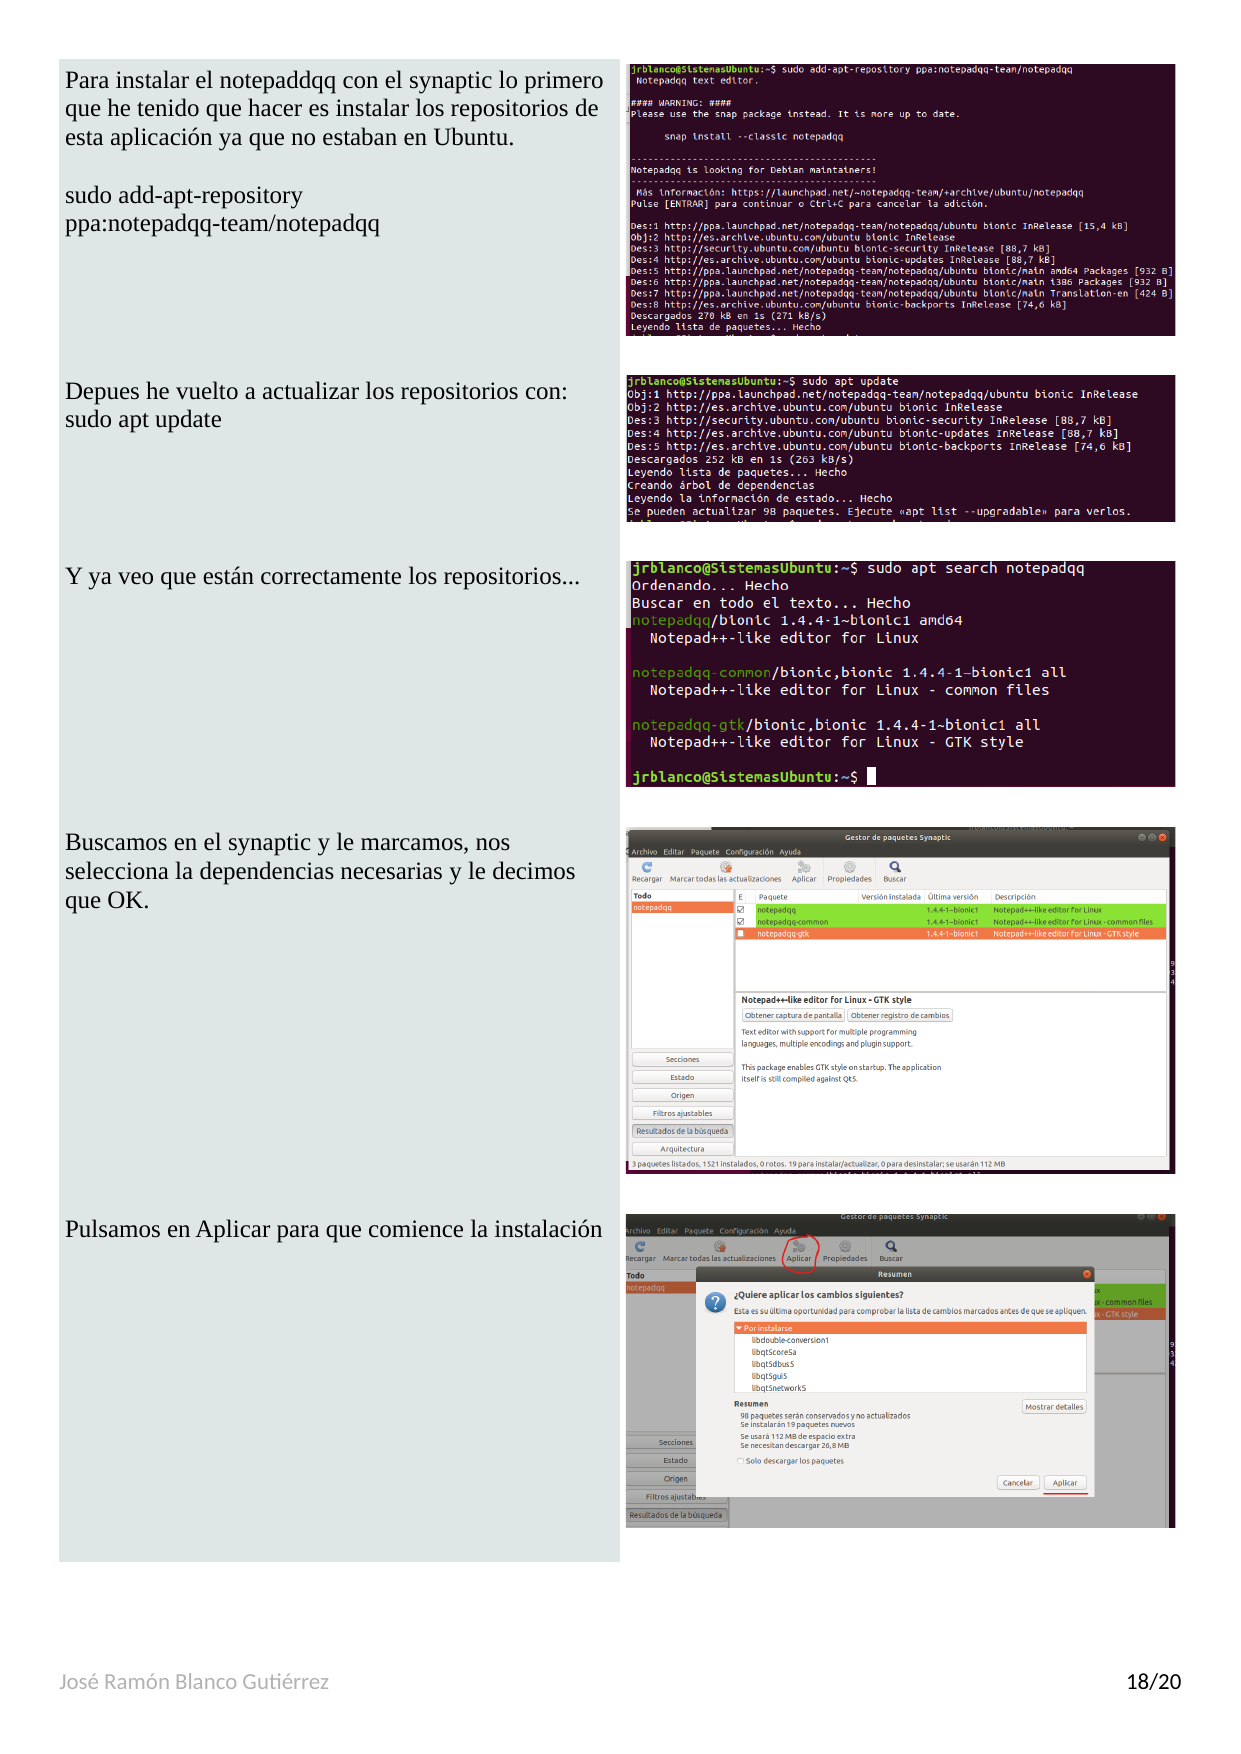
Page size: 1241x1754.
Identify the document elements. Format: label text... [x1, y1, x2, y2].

table_cell Pulsamos en Aplicar para que comience la instalación [59, 1208, 620, 1562]
table_cell [620, 1208, 1181, 1562]
picture [625, 827, 1176, 1174]
picture [625, 1214, 1176, 1528]
table_cell [620, 556, 1181, 821]
picture [625, 64, 1176, 336]
table_cell Para instalar el notepaddqq con el synaptic lo primero que he tenido que hacer es instalar los repositorios de esta aplicación ya que no estaban en Ubuntu. sudo add-apt-repository ppa:notepadqq-team/notepadqq [59, 59, 620, 370]
table_cell Buscamos en el synaptic y le marcamos, nos selecciona la dependencias necesarias y le decimos que OK. [59, 821, 620, 1208]
table_cell [620, 821, 1181, 1208]
table_cell [620, 59, 1181, 370]
picture [625, 561, 1176, 787]
table_cell Depues he vuelto a actualizar los repositorios con: sudo apt update [59, 370, 620, 556]
table_cell [620, 370, 1181, 556]
table_cell Y ya veo que están correctamente los repositorios... [59, 556, 620, 821]
picture [625, 375, 1176, 522]
